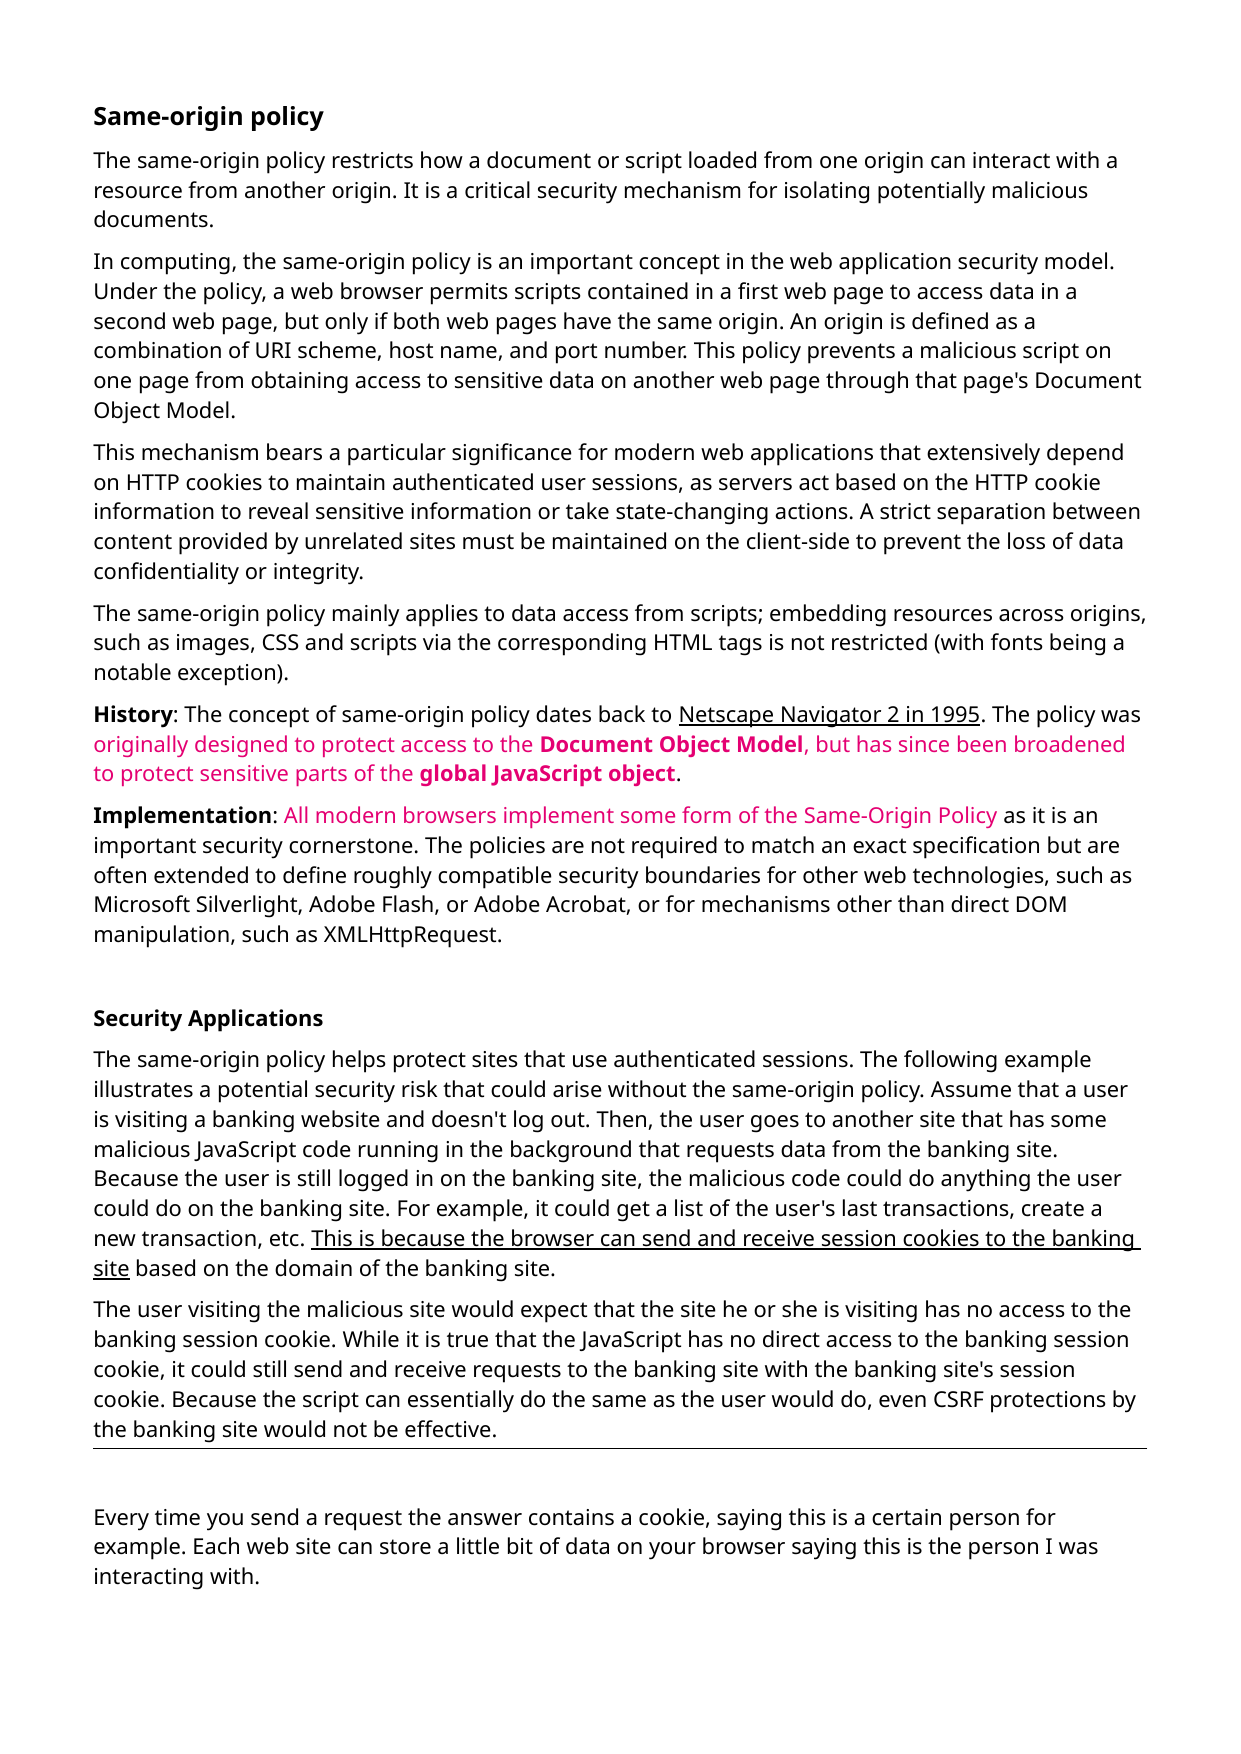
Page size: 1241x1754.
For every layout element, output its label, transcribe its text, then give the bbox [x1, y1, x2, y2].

text Security Applications [93, 1003, 1147, 1032]
text Every time you send a request the answer contains a cookie, saying this is a certain person for example. Each web site can store a little bit of data on your browser saying this is the person I was interacting with. [93, 1501, 1147, 1591]
text Same-origin policy [93, 99, 1147, 133]
text The same-origin policy restricts how a document or script loaded from one origin can interact with a resource from another origin. It is a critical security mechanism for isolating potentially malicious documents. [93, 145, 1147, 234]
text The same-origin policy helps protect sites that use authenticated sessions. The following example illustrates a potential security risk that could arise without the same-origin policy. Assume that a user is visiting a banking website and doesn't log out. Then, the user goes to another site that has some malicious JavaScript code running in the background that requests data from the banking site. Because the user is still logged in on the banking site, the malicious code could do anything the user could do on the banking site. For example, it could get a list of the user's last transactions, create a new transaction, etc. This is because the browser can send and receive session cookies to the banking site based on the domain of the banking site. [93, 1044, 1147, 1283]
text This mechanism bears a particular significance for modern web applications that extensively depend on HTTP cookies to maintain authenticated user sessions, as servers act based on the HTTP cookie information to reveal sensitive information or take state-changing actions. A strict separation between content provided by unrelated sites must be maintained on the client-side to prevent the loss of data confidentiality or integrity. [93, 437, 1147, 586]
text In computing, the same-origin policy is an important concept in the web application security model. Under the policy, a web browser permits scripts contained in a first web page to access data in a second web page, but only if both web pages have the same origin. An origin is defined as a combination of URI scheme, host name, and port number. This policy prevents a malicious script on one page from obtaining access to sensitive data on another web page through that page's Document Object Model. [93, 246, 1147, 425]
text Implementation: All modern browsers implement some form of the Same-Origin Policy as it is an important security cornerstone. The policies are not required to match an exact specification but are often extended to define roughly compatible security boundaries for other web technologies, such as Microsoft Silverlight, Adobe Flash, or Adobe Acrobat, or for mechanisms other than direct DOM manipulation, such as XMLHttpRequest. [93, 800, 1147, 949]
text The same-origin policy mainly applies to data access from scripts; embedding resources across origins, such as images, CSS and scripts via the corresponding HTML tags is not restricted (with fonts being a notable exception). [93, 598, 1147, 687]
text The user visiting the malicious site would expect that the site he or she is visiting has no access to the banking session cookie. While it is true that the JavaScript has no direct access to the banking session cookie, it could still send and receive requests to the banking site with the banking site's session cookie. Because the script can essentially do the same as the user would do, even CSRF protections by the banking site would not be effective. [93, 1294, 1147, 1448]
text History: The concept of same-origin policy dates back to Netscape Navigator 2 in 1995. The policy was originally designed to protect access to the Document Object Model, but has since been broadened to protect sensitive parts of the global JavaScript object. [93, 699, 1147, 788]
